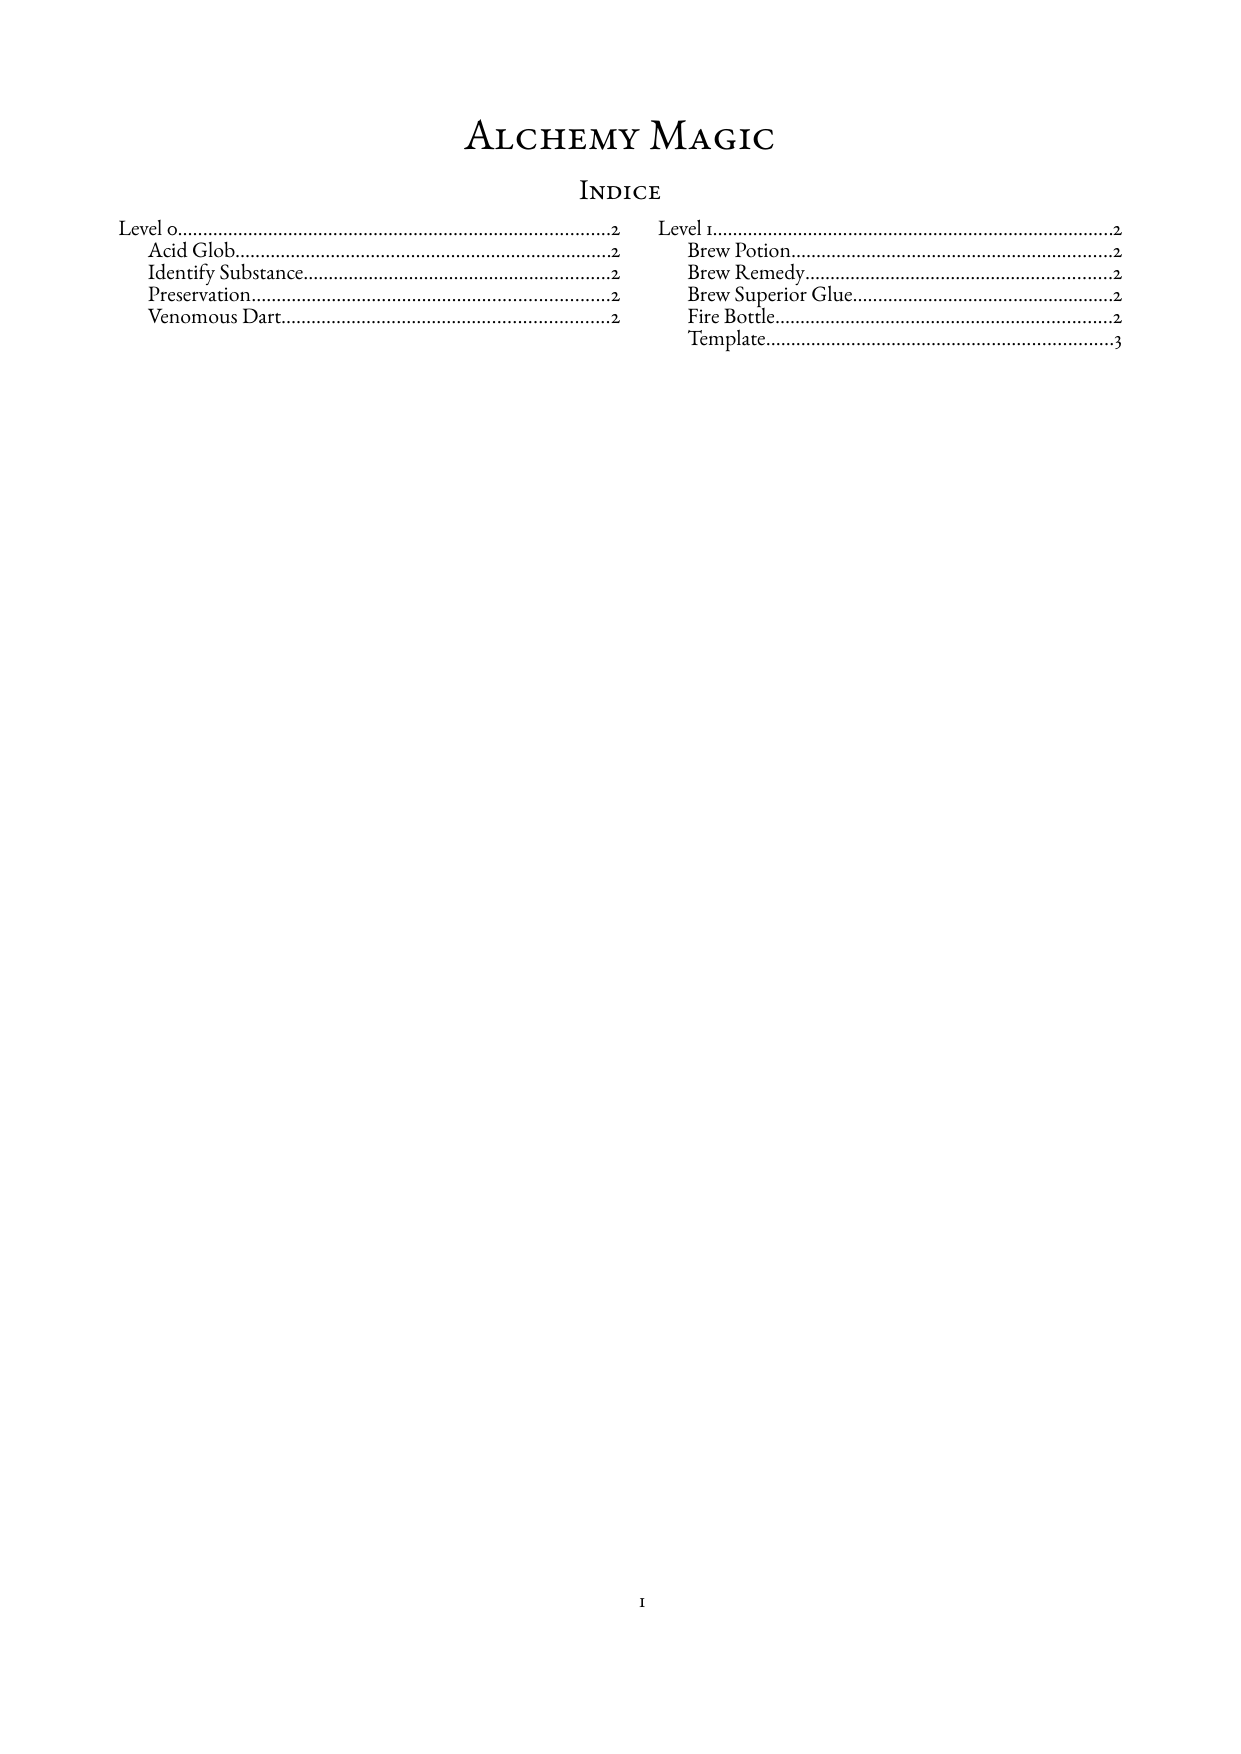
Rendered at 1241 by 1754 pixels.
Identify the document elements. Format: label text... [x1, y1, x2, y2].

text Level 1 2 [658, 220, 1122, 242]
text Brew Remedy 2 [687, 264, 1122, 286]
subtitle Indice [118, 179, 1122, 208]
text Venomous Dart 2 [148, 307, 620, 329]
title Alchemy Magic [118, 118, 1122, 162]
text Brew Superior Glue 2 [687, 286, 1122, 307]
text Level 0 2 [118, 220, 620, 242]
text Fire Bottle 2 [687, 307, 1122, 329]
text Identify Substance 2 [148, 264, 620, 286]
text Preservation 2 [148, 286, 620, 307]
text Brew Potion 2 [687, 242, 1122, 264]
text Acid Glob 2 [148, 242, 620, 264]
text Template 3 [687, 329, 1122, 351]
